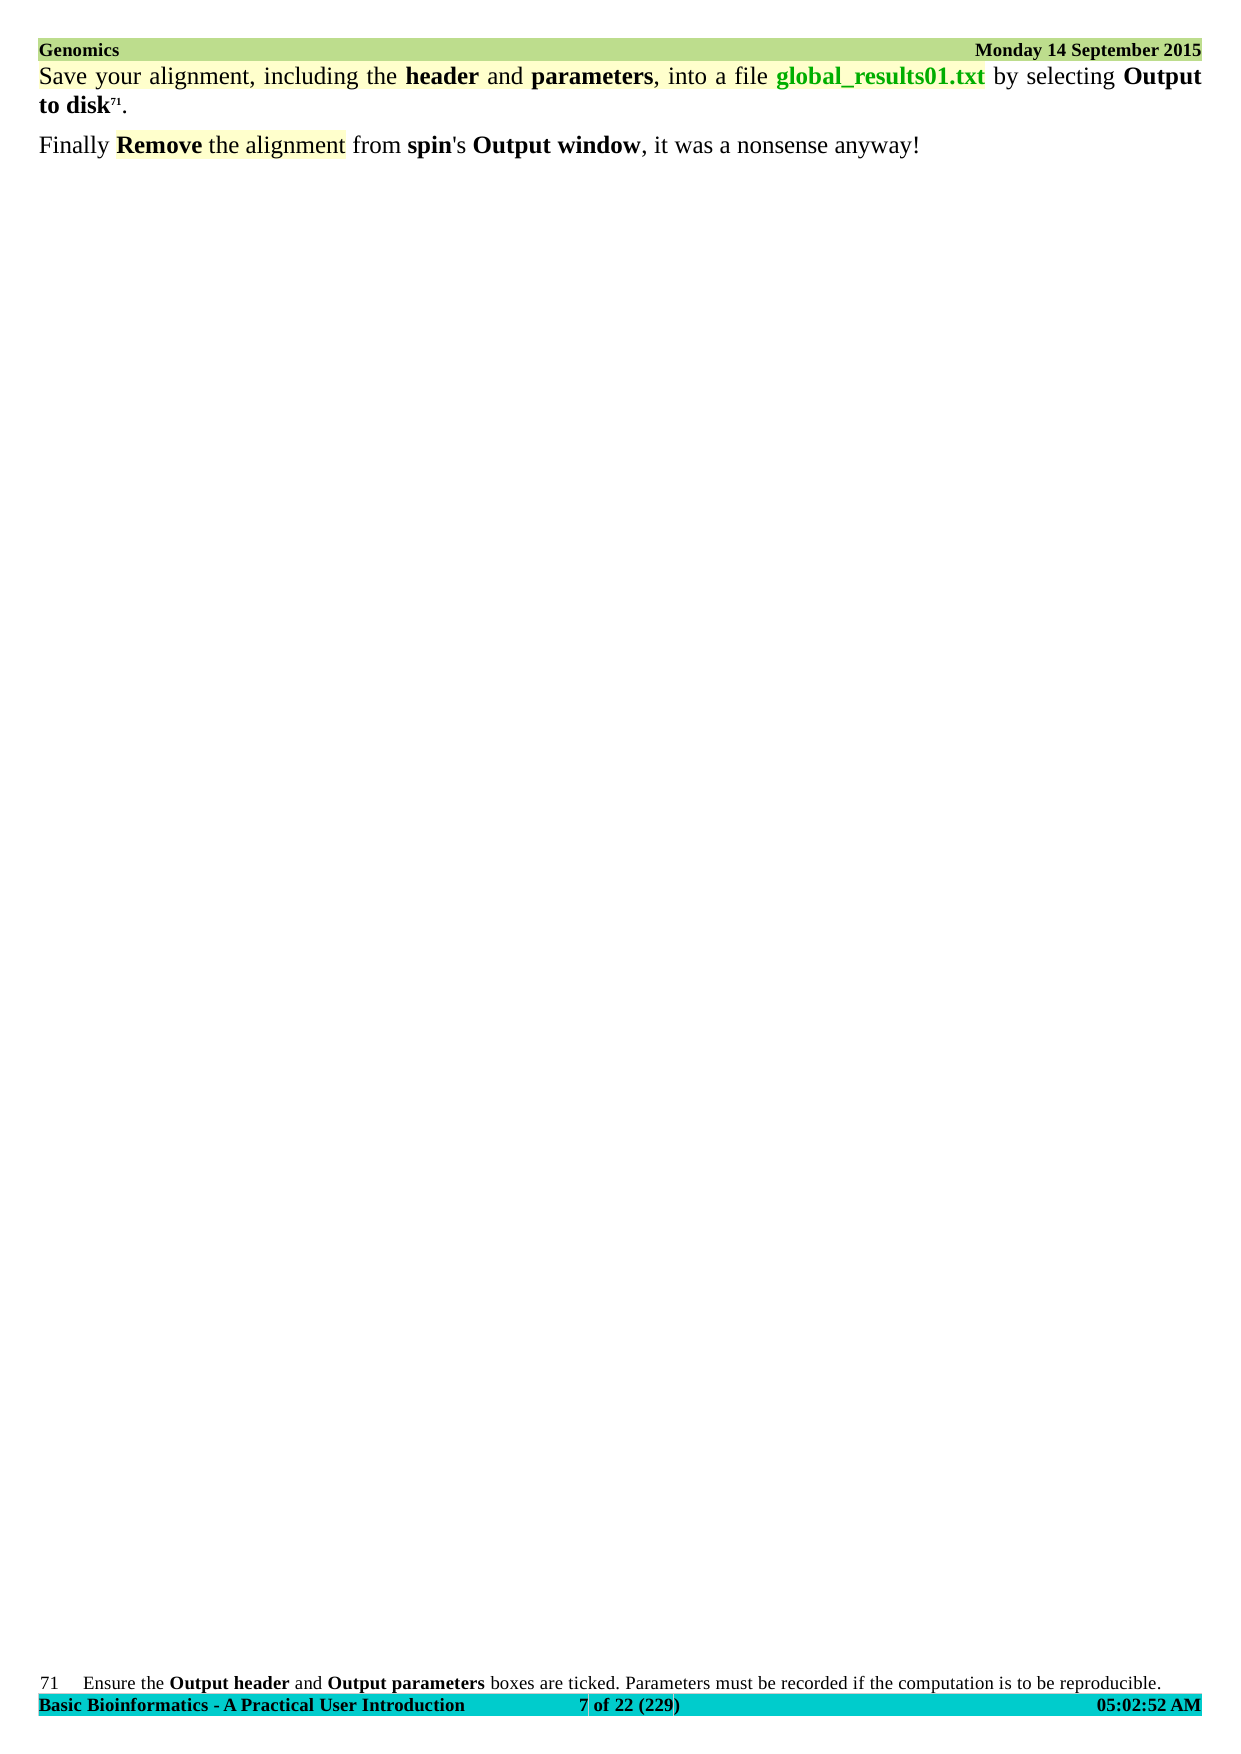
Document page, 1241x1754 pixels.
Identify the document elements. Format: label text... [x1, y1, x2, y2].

text Finally Remove the alignment from spin's Output window, it was a nonsense anyway! [38, 130, 1202, 159]
text Save your alignment, including the header and parameters, into a file global_results01.txt by selecting Output to disk. [38, 61, 1202, 119]
text Ensure the Output header and Output parameters boxes are ticked. Parameters must be recorded if the computation is to be reproducible. [40, 1671, 1202, 1693]
